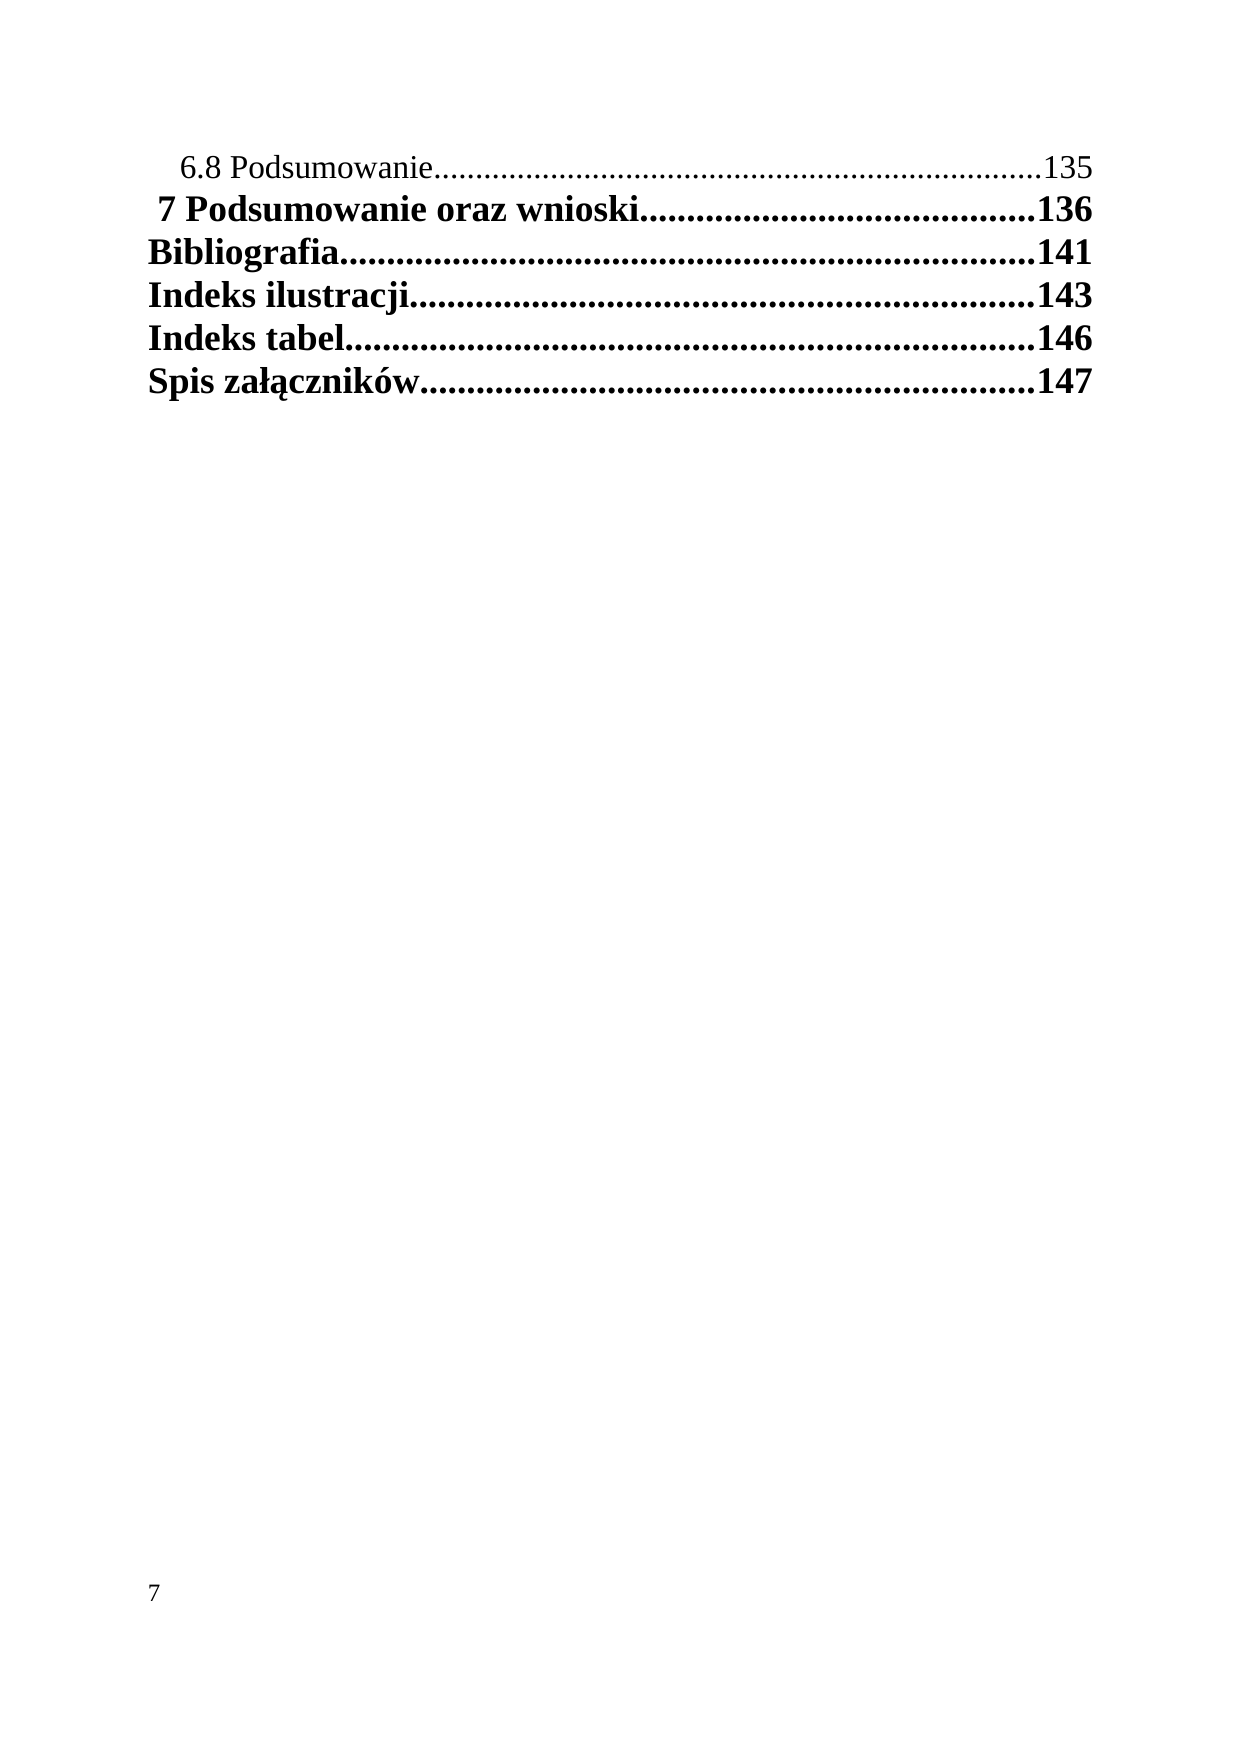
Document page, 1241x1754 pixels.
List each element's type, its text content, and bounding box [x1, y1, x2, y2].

text Bibliografia 141 [148, 229, 1093, 272]
text 6.8 Podsumowanie 135 [148, 148, 1093, 186]
text Spis załączników 147 [148, 358, 1093, 402]
text 7 Podsumowanie oraz wnioski 136 [148, 186, 1093, 229]
text Indeks tabel 146 [148, 315, 1093, 358]
text Indeks ilustracji 143 [148, 272, 1093, 315]
